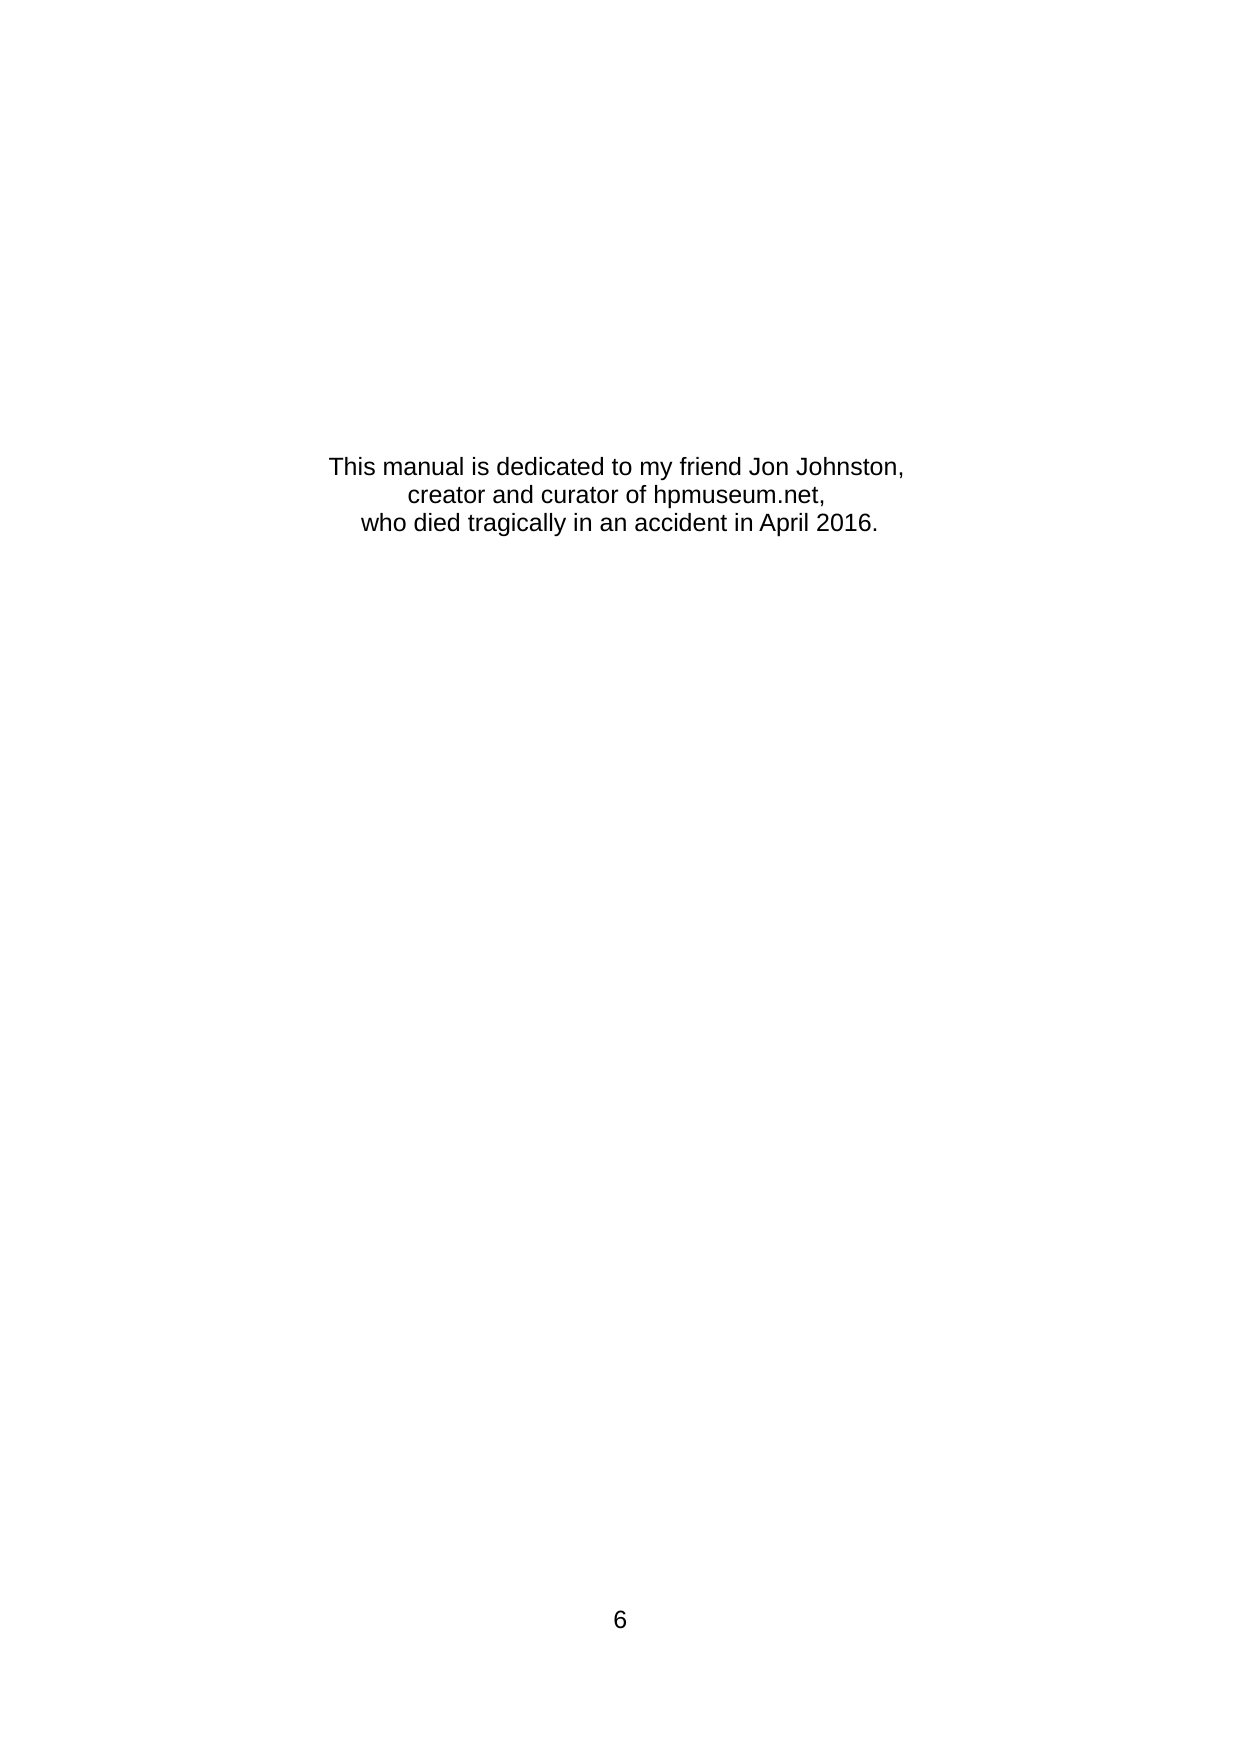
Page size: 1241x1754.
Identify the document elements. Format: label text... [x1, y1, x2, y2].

text who died tragically in an accident in April 2016. [118, 509, 1122, 537]
text creator and curator of hpmuseum.net, [118, 481, 1122, 509]
text This manual is dedicated to my friend Jon Johnston, [118, 453, 1122, 481]
